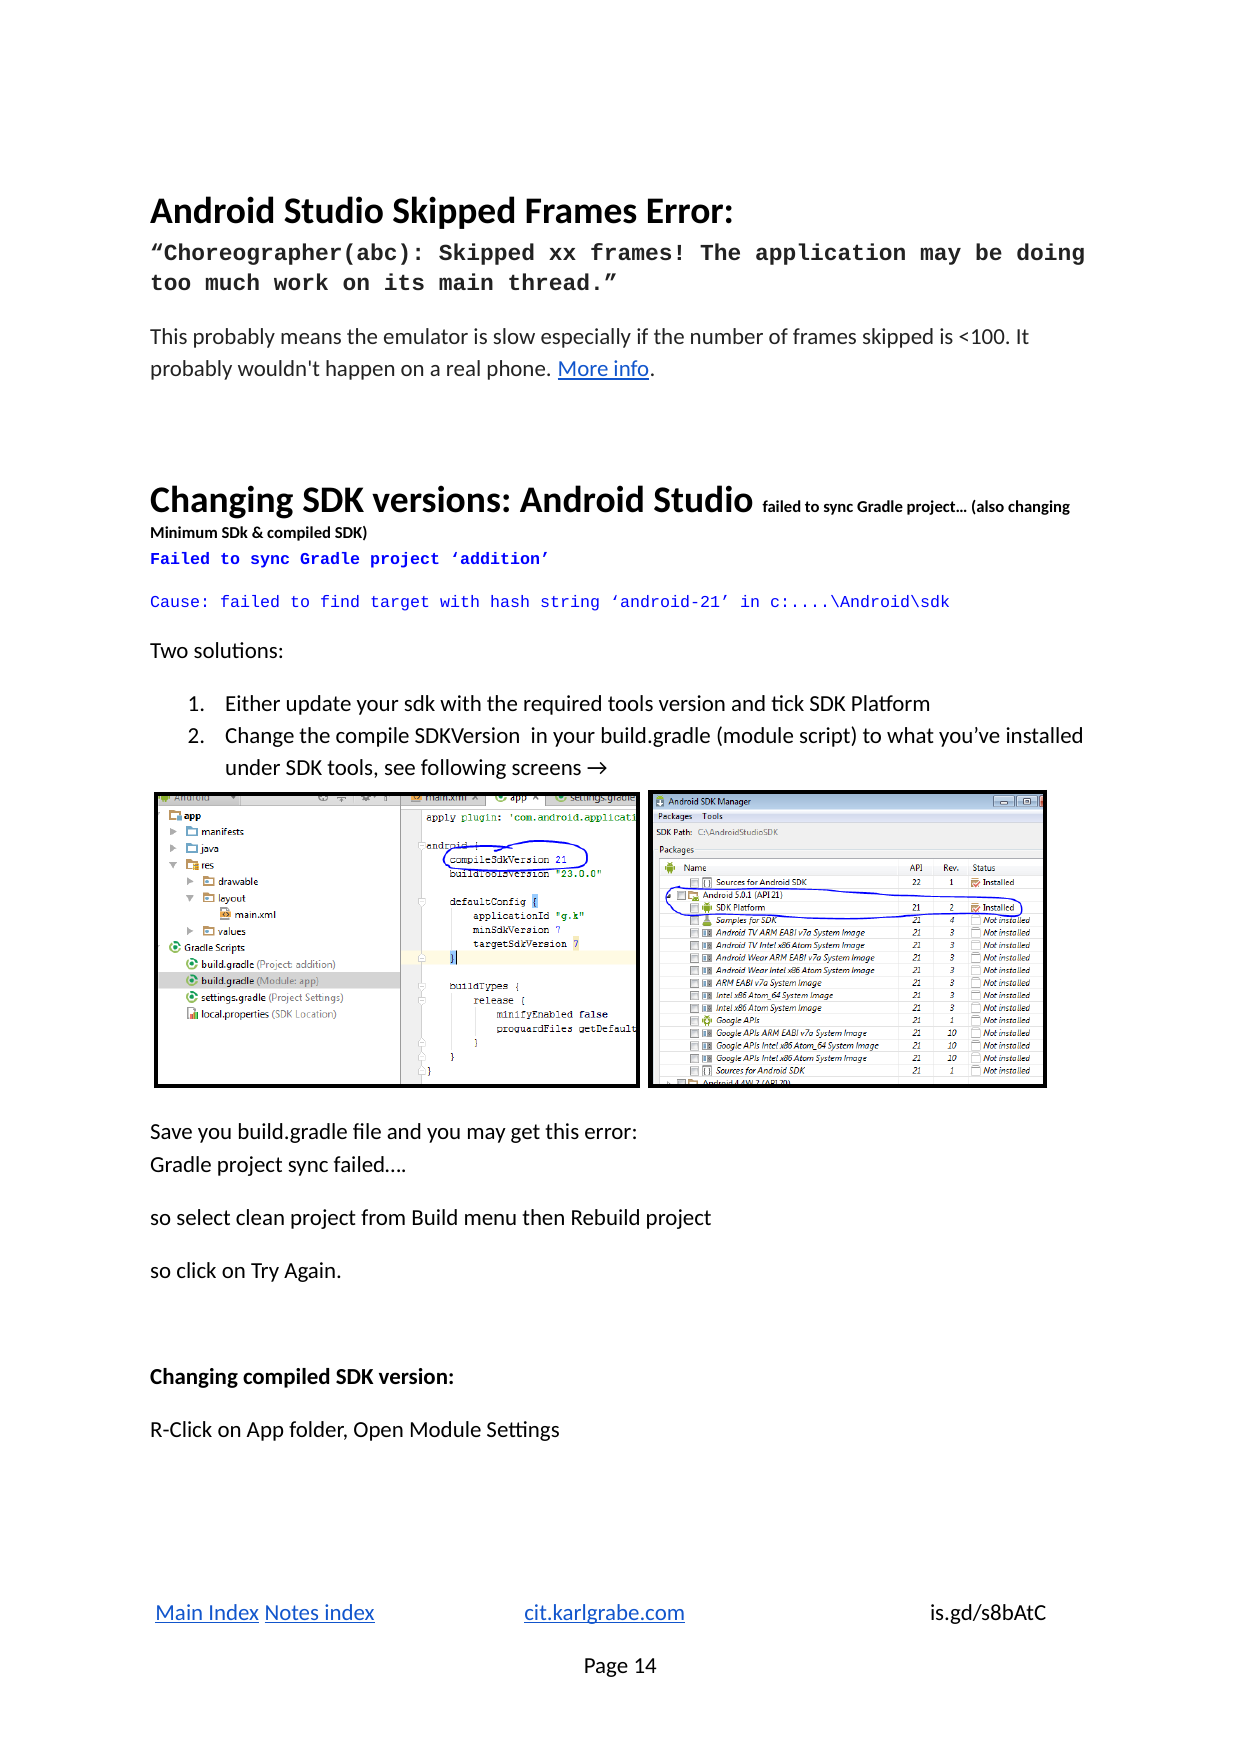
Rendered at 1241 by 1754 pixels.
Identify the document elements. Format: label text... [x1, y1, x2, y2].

text Two solutions: [150, 636, 1090, 664]
subtitle Changing SDK versions: Android Studio failed to sync Gradle project… (also changing Minimum SDk & compiled SDK) [150, 476, 1090, 543]
text Failed to sync Gradle project ‘addition’ [150, 551, 1090, 570]
list Either update your sdk with the required tools version and tick SDK Platform [187, 689, 1090, 717]
picture [158, 796, 636, 1084]
text so click on Try Again. [150, 1256, 1090, 1284]
text Cause: failed to find target with hash string ‘android-21’ in c:....\Android\sdk [150, 593, 1090, 612]
picture [653, 794, 1043, 1084]
text This probably means the emulator is slow especially if the number of frames skipped is <100. It probably wouldn't happen on a real phone. More info. [150, 322, 1090, 382]
subtitle Android Studio Skipped Frames Error: [150, 187, 1090, 233]
text R-Click on App folder, Open Module Settings [150, 1415, 1090, 1443]
list Change the compile SDKVersion in your build.gradle (module script) to what you’ve installed under SDK tools, see following screens → [187, 721, 1090, 781]
text “Choreographer(abc): Skipped xx frames! The application may be doing too much work on its main thread.” [150, 242, 1090, 297]
text Save you build.gradle file and you may get this error: Gradle project sync failed…. [150, 1117, 1090, 1178]
text so select clean project from Build menu then Rebuild project [150, 1203, 1090, 1231]
text Changing compiled SDK version: [150, 1362, 1090, 1390]
